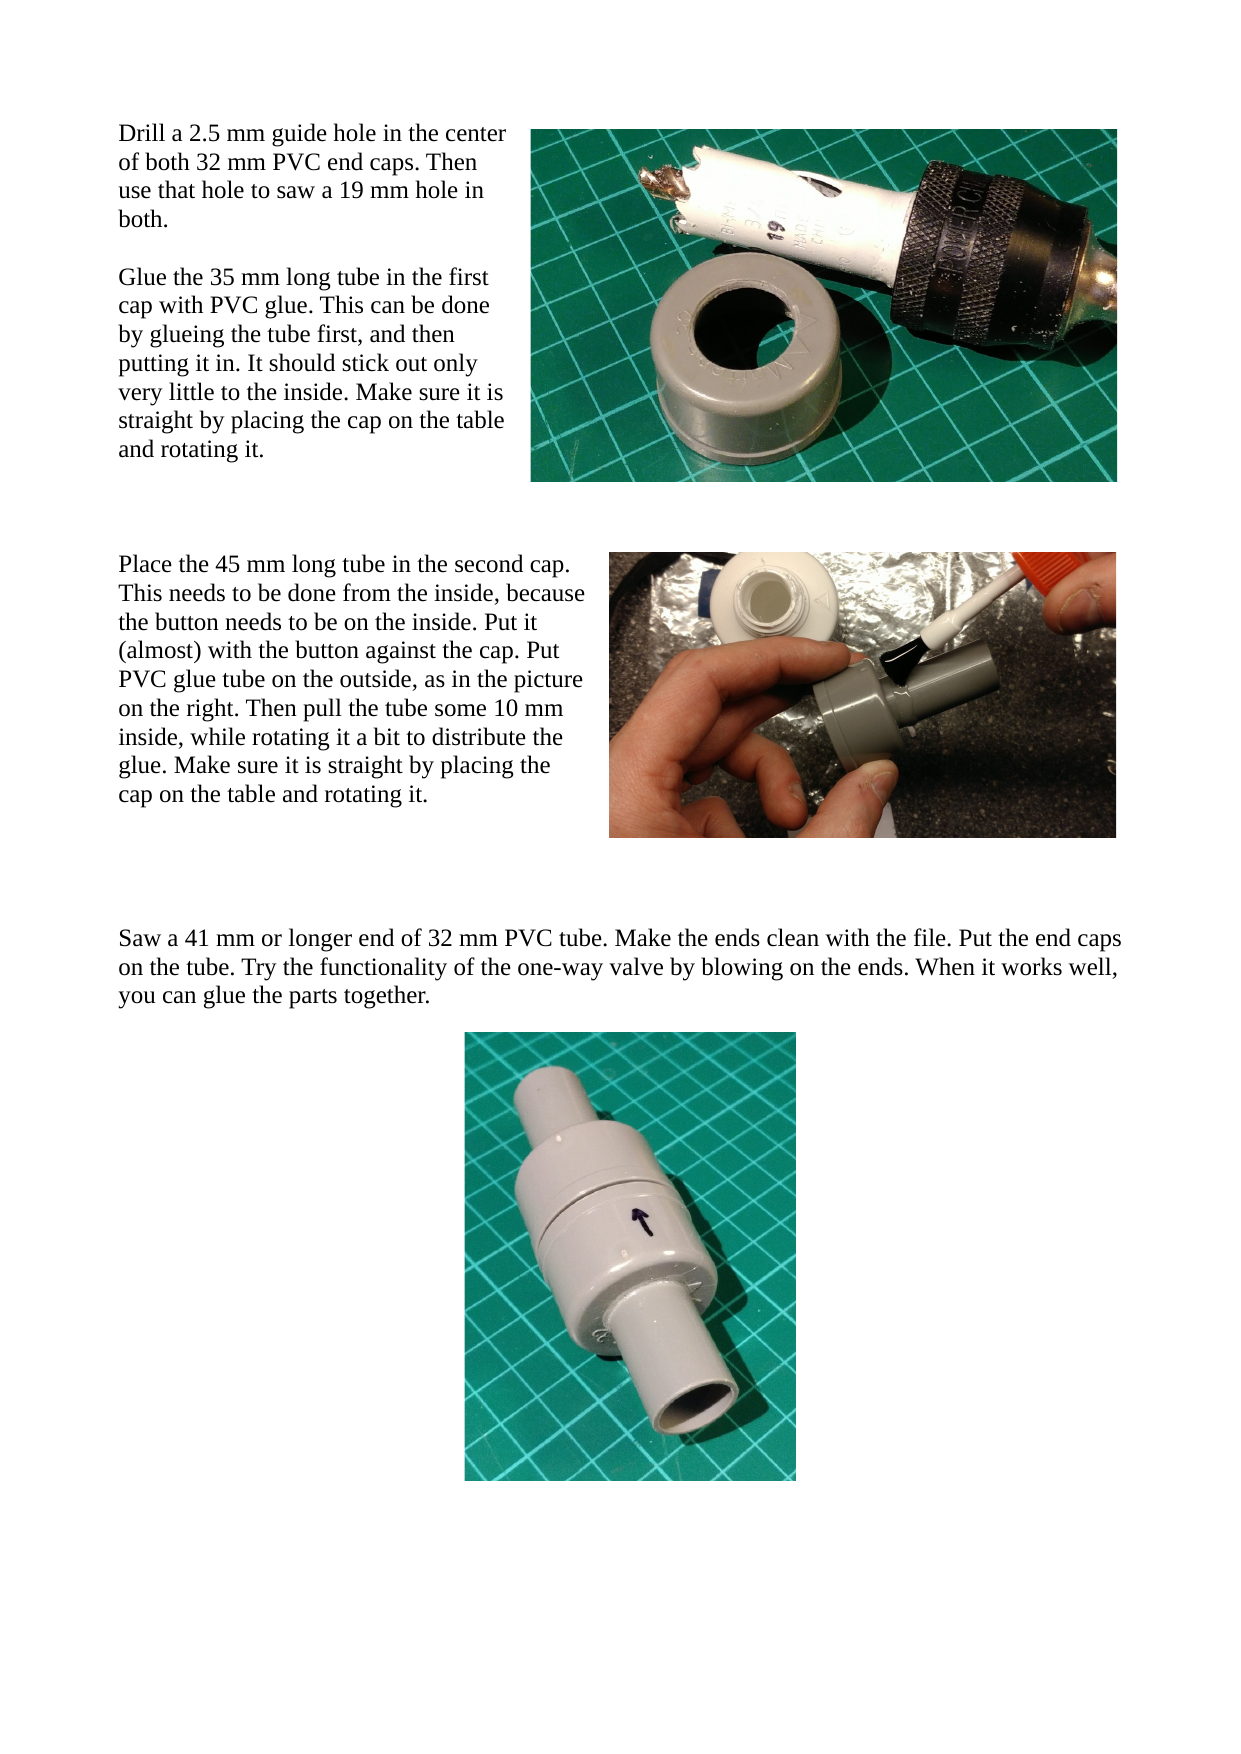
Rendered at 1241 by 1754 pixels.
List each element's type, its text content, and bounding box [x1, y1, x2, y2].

text Glue the 35 mm long tube in the first cap with PVC glue. This can be done by glueing the tube first, and then putting it in. It should stick out only very little to the inside. Make sure it is straight by placing the cap on the table and rotating it. [118, 262, 530, 463]
picture [530, 129, 1118, 482]
text Drill a 2.5 mm guide hole in the center of both 32 mm PVC end caps. Then use that hole to saw a 19 mm hole in both. [118, 118, 1122, 233]
picture [464, 1032, 796, 1481]
picture [609, 552, 1117, 838]
text Saw a 41 mm or longer end of 32 mm PVC tube. Make the ends clean with the file. Put the end caps on the tube. Try the functionality of the one-way valve by blowing on the ends. When it works well, you can glue the parts together. [118, 923, 1122, 1009]
text Place the 45 mm long tube in the second cap. This needs to be done from the inside, because the button needs to be on the inside. Put it (almost) with the button against the cap. Put PVC glue tube on the outside, as in the picture on the right. Then pull the tube some 10 mm inside, while rotating it a bit to distribute the glue. Make sure it is straight by placing the cap on the table and rotating it. [118, 549, 1122, 808]
